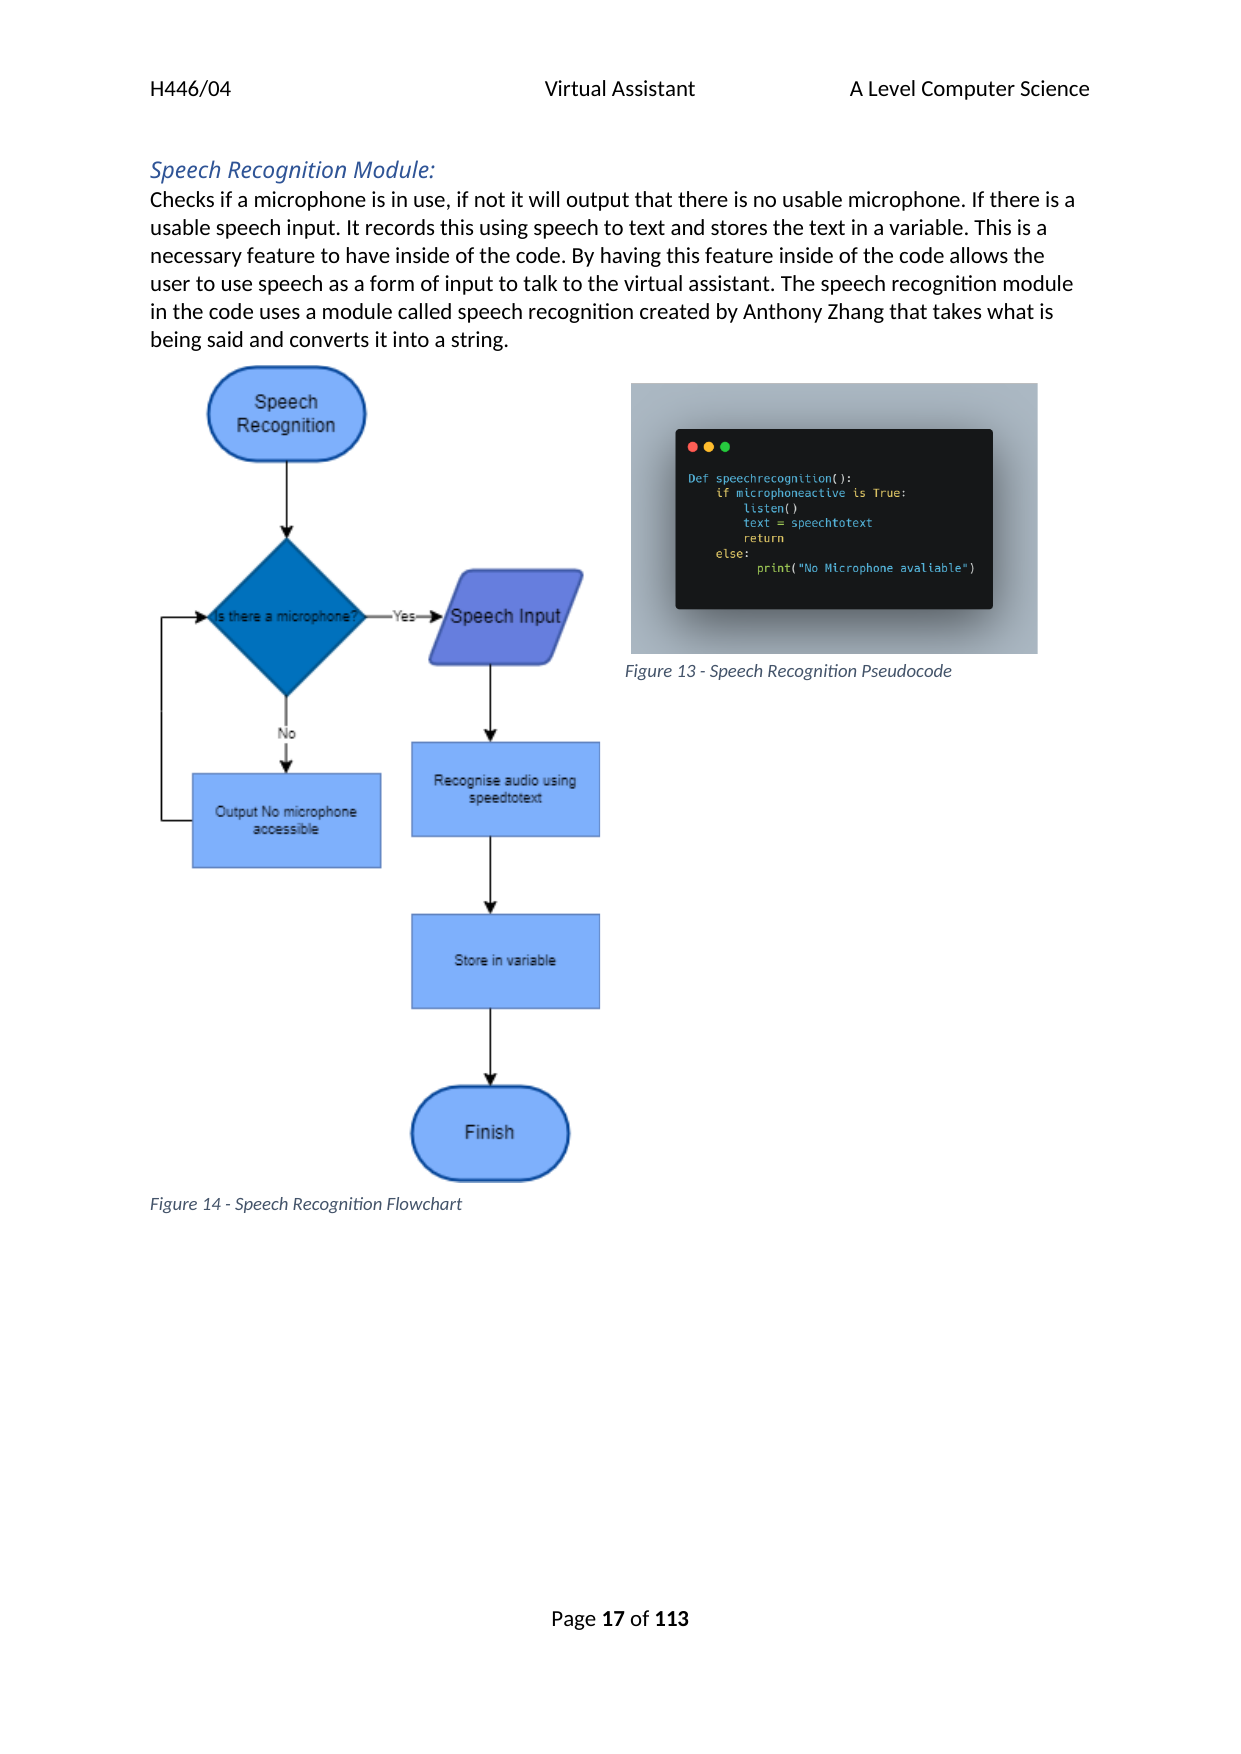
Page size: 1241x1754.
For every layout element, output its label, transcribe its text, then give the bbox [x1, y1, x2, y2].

text Figure 13 - Speech Recognition Pseudocode [625, 659, 1031, 682]
text Checks if a microphone is in use, if not it will output that there is no usable microphone. If there is a usable speech input. It records this using speech to text and stores the text in a variable. This is a necessary feature to have inside of the code. By having this feature inside of the code allows the user to use speech as a form of input to talk to the virtual assistant. The speech recognition module in the code uses a module called speech recognition created by Anthony Zhang that takes what is being said and converts it into a string. [150, 185, 1090, 353]
subtitle Speech Recognition Module: [150, 154, 1090, 185]
text Figure 14 - Speech Recognition Flowchart [150, 1192, 558, 1215]
